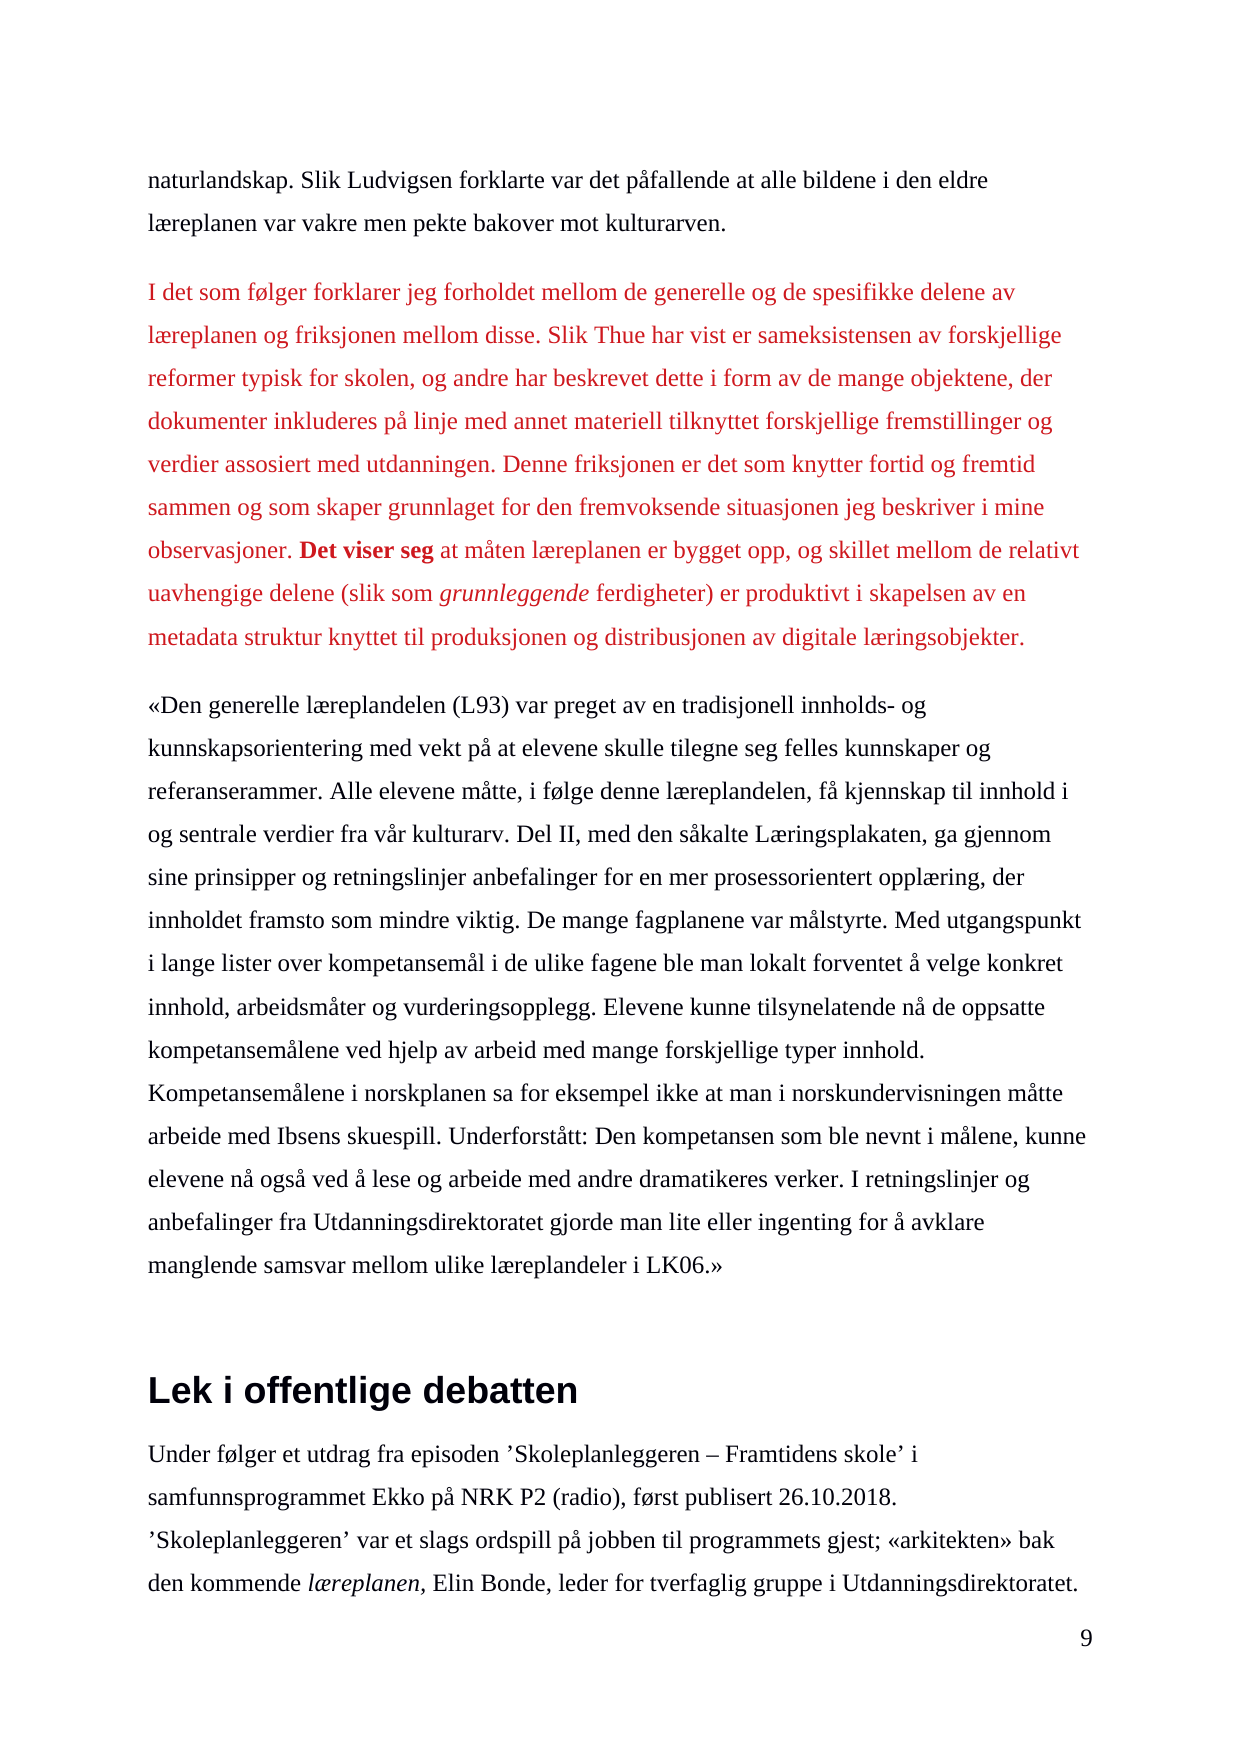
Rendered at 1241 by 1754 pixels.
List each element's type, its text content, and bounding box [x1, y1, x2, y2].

subtitle Lek i offentlige debatten [148, 1368, 1092, 1412]
text Under følger et utdrag fra episoden ’Skoleplanleggeren – Framtidens skole’ i samfunnsprogrammet Ekko på NRK P2 (radio), først publisert 26.10.2018. ’Skoleplanleggeren’ var et slags ordspill på jobben til programmets gjest; «arkitekten» bak den kommende læreplanen, Elin Bonde, leder for tverfaglig gruppe i Utdanningsdirektoratet. [148, 1439, 1092, 1597]
text «Den generelle læreplandelen (L93) var preget av en tradisjonell innholds- og kunnskapsorientering med vekt på at elevene skulle tilegne seg felles kunnskaper og referanserammer. Alle elevene måtte, i følge denne læreplandelen, få kjennskap til innhold i og sentrale verdier fra vår kulturarv. Del II, med den såkalte Læringsplakaten, ga gjennom sine prinsipper og retningslinjer anbefalinger for en mer prosessorientert opplæring, der innholdet framsto som mindre viktig. De mange fagplanene var målstyrte. Med utgangspunkt i lange lister over kompetansemål i de ulike fagene ble man lokalt forventet å velge konkret innhold, arbeidsmåter og vurderingsopplegg. Elevene kunne tilsynelatende nå de oppsatte kompetansemålene ved hjelp av arbeid med mange forskjellige typer innhold. Kompetansemålene i norskplanen sa for eksempel ikke at man i norskundervisningen måtte arbeide med Ibsens skuespill. Underforstått: Den kompetansen som ble nevnt i målene, kunne elevene nå også ved å lese og arbeide med andre dramatikeres verker. I retningslinjer og anbefalinger fra Utdanningsdirektoratet gjorde man lite eller ingenting for å avklare manglende samsvar mellom ulike læreplandeler i LK06.» [148, 690, 1092, 1279]
text naturlandskap. Slik Ludvigsen forklarte var det påfallende at alle bildene i den eldre læreplanen var vakre men pekte bakover mot kulturarven. [148, 165, 1092, 237]
text I det som følger forklarer jeg forholdet mellom de generelle og de spesifikke delene av læreplanen og friksjonen mellom disse. Slik Thue har vist er sameksistensen av forskjellige reformer typisk for skolen, og andre har beskrevet dette i form av de mange objektene, der dokumenter inkluderes på linje med annet materiell tilknyttet forskjellige fremstillinger og verdier assosiert med utdanningen. Denne friksjonen er det som knytter fortid og fremtid sammen og som skaper grunnlaget for den fremvoksende situasjonen jeg beskriver i mine observasjoner. Det viser seg at måten læreplanen er bygget opp, og skillet mellom de relativt uavhengige delene (slik som grunnleggende ferdigheter) er produktivt i skapelsen av en metadata struktur knyttet til produksjonen og distribusjonen av digitale læringsobjekter. [148, 277, 1092, 650]
